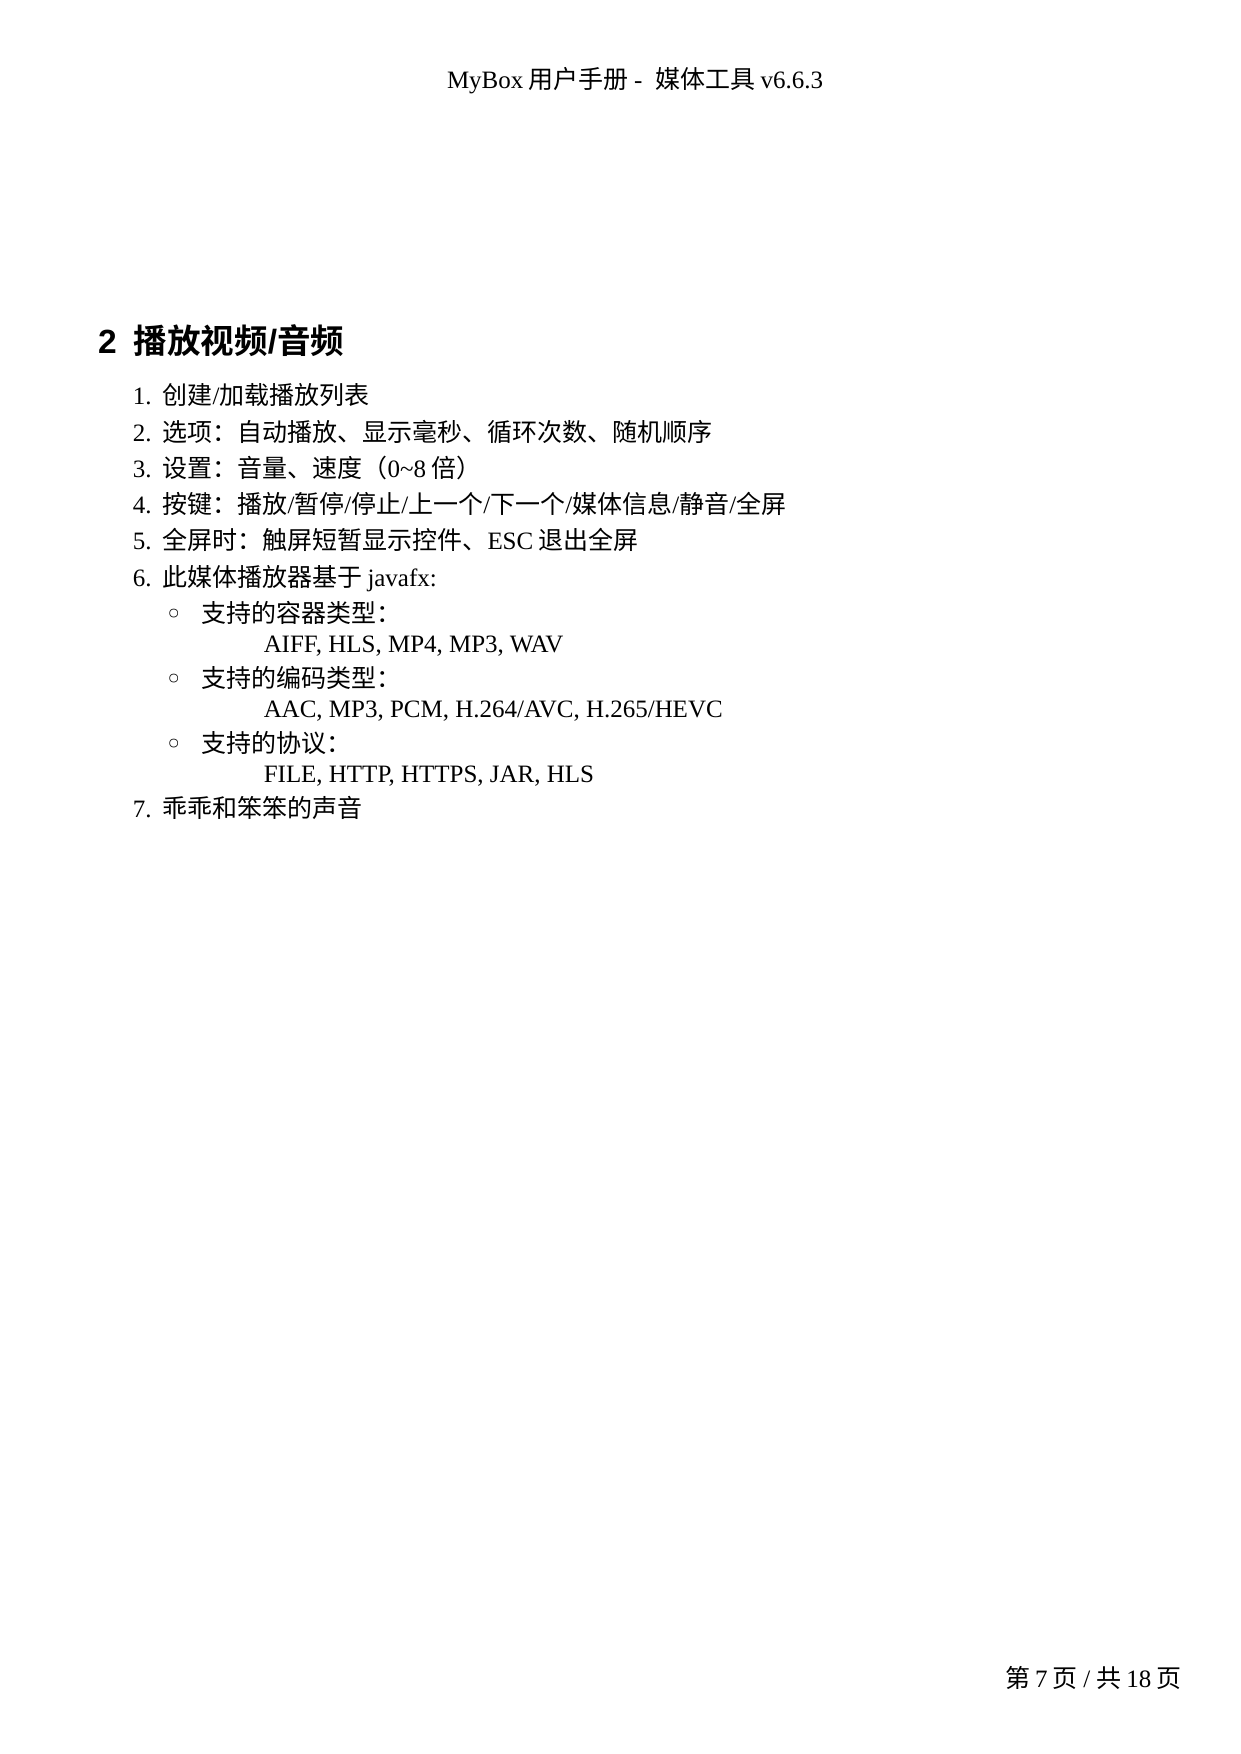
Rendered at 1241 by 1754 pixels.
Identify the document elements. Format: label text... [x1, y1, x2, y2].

text AIFF, HLS, MP4, MP3, WAV [263, 629, 1181, 658]
subtitle 播放视频/音频 [88, 315, 1181, 363]
list 创建/加载播放列表 [133, 376, 1181, 412]
list 选项：自动播放、显示毫秒、循环次数、随机顺序 [133, 412, 1181, 448]
list 按键：播放/暂停/停止/上一个/下一个/媒体信息/静音/全屏 [133, 484, 1181, 521]
list 乖乖和笨笨的声音 [133, 788, 1181, 824]
list 此媒体播放器基于javafx: [133, 557, 1181, 593]
list 支持的容器类型： [163, 593, 1181, 629]
text AAC, MP3, PCM, H.264/AVC, H.265/HEVC [263, 694, 1181, 723]
list 全屏时：触屏短暂显示控件、ESC退出全屏 [133, 521, 1181, 557]
list 支持的编码类型： [163, 658, 1181, 694]
list 设置：音量、速度（0~8倍） [133, 448, 1181, 484]
text FILE, HTTP, HTTPS, JAR, HLS [263, 759, 1181, 788]
list 支持的协议： [163, 723, 1181, 759]
